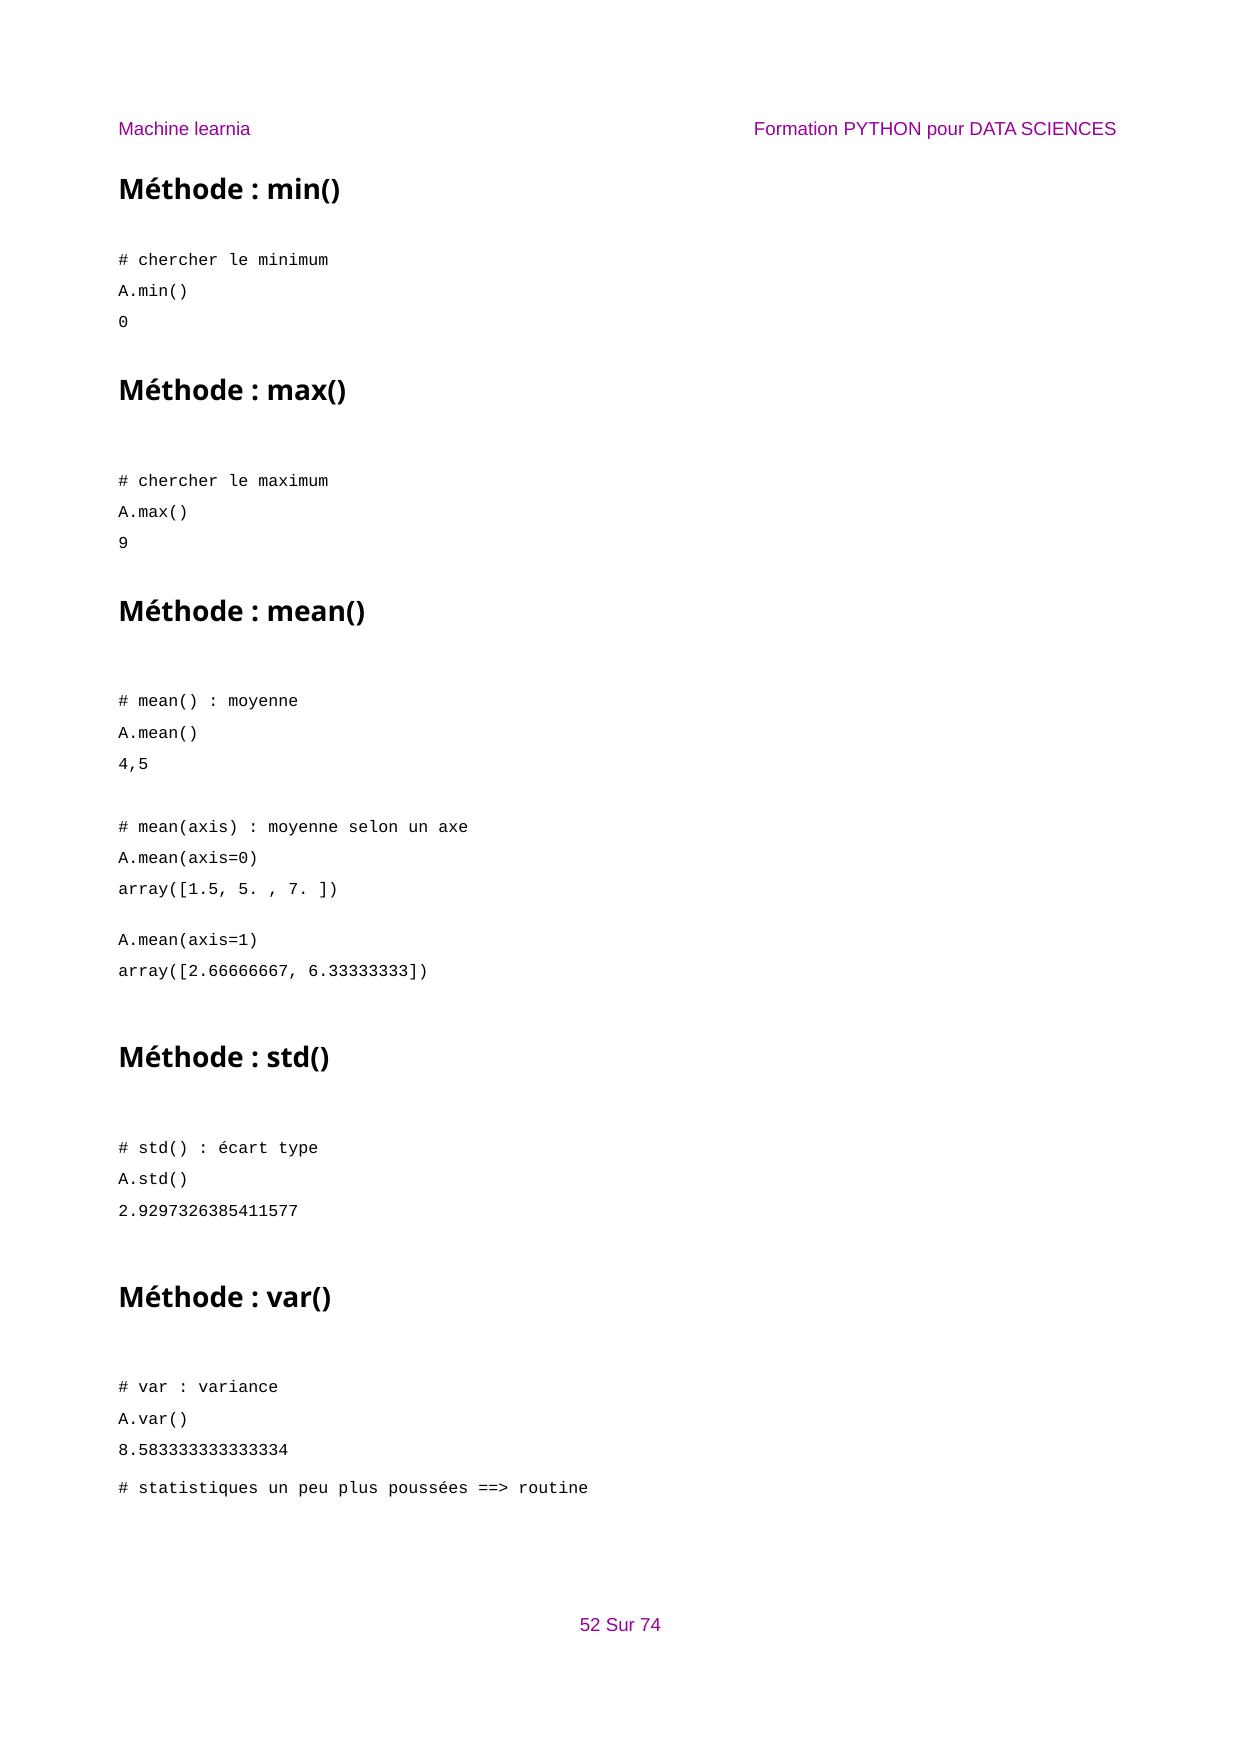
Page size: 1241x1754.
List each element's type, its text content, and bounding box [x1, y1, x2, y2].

subtitle Méthode : mean() [118, 591, 1122, 629]
subtitle Méthode : var() [118, 1277, 1122, 1316]
text A.max() [118, 503, 1122, 522]
text array([2.66666667, 6.33333333]) [118, 962, 1122, 981]
text 2.9297326385411577 [118, 1202, 1122, 1221]
subtitle Méthode : std() [118, 1038, 1122, 1076]
text A.std() [118, 1171, 1122, 1189]
text # mean() : moyenne [118, 693, 1122, 712]
text 8.583333333333334 [118, 1442, 1122, 1461]
text A.min() [118, 283, 1122, 302]
subtitle Méthode : min() [118, 169, 1122, 207]
text A.mean(axis=1) [118, 931, 1122, 950]
text 0 [118, 314, 1122, 333]
subtitle Méthode : max() [118, 370, 1122, 409]
text # chercher le minimum [118, 251, 1122, 270]
text # var : variance [118, 1379, 1122, 1398]
text # chercher le maximum [118, 472, 1122, 491]
text 9 [118, 535, 1122, 554]
text array([1.5, 5. , 7. ]) [118, 881, 1122, 900]
text A.var() [118, 1410, 1122, 1429]
text A.mean() [118, 724, 1122, 743]
text A.mean(axis=0) [118, 849, 1122, 868]
text 4,5 [118, 756, 1122, 774]
text # mean(axis) : moyenne selon un axe [118, 818, 1122, 837]
text # std() : écart type [118, 1139, 1122, 1158]
text # statistiques un peu plus poussées ==> routine [118, 1479, 1122, 1498]
